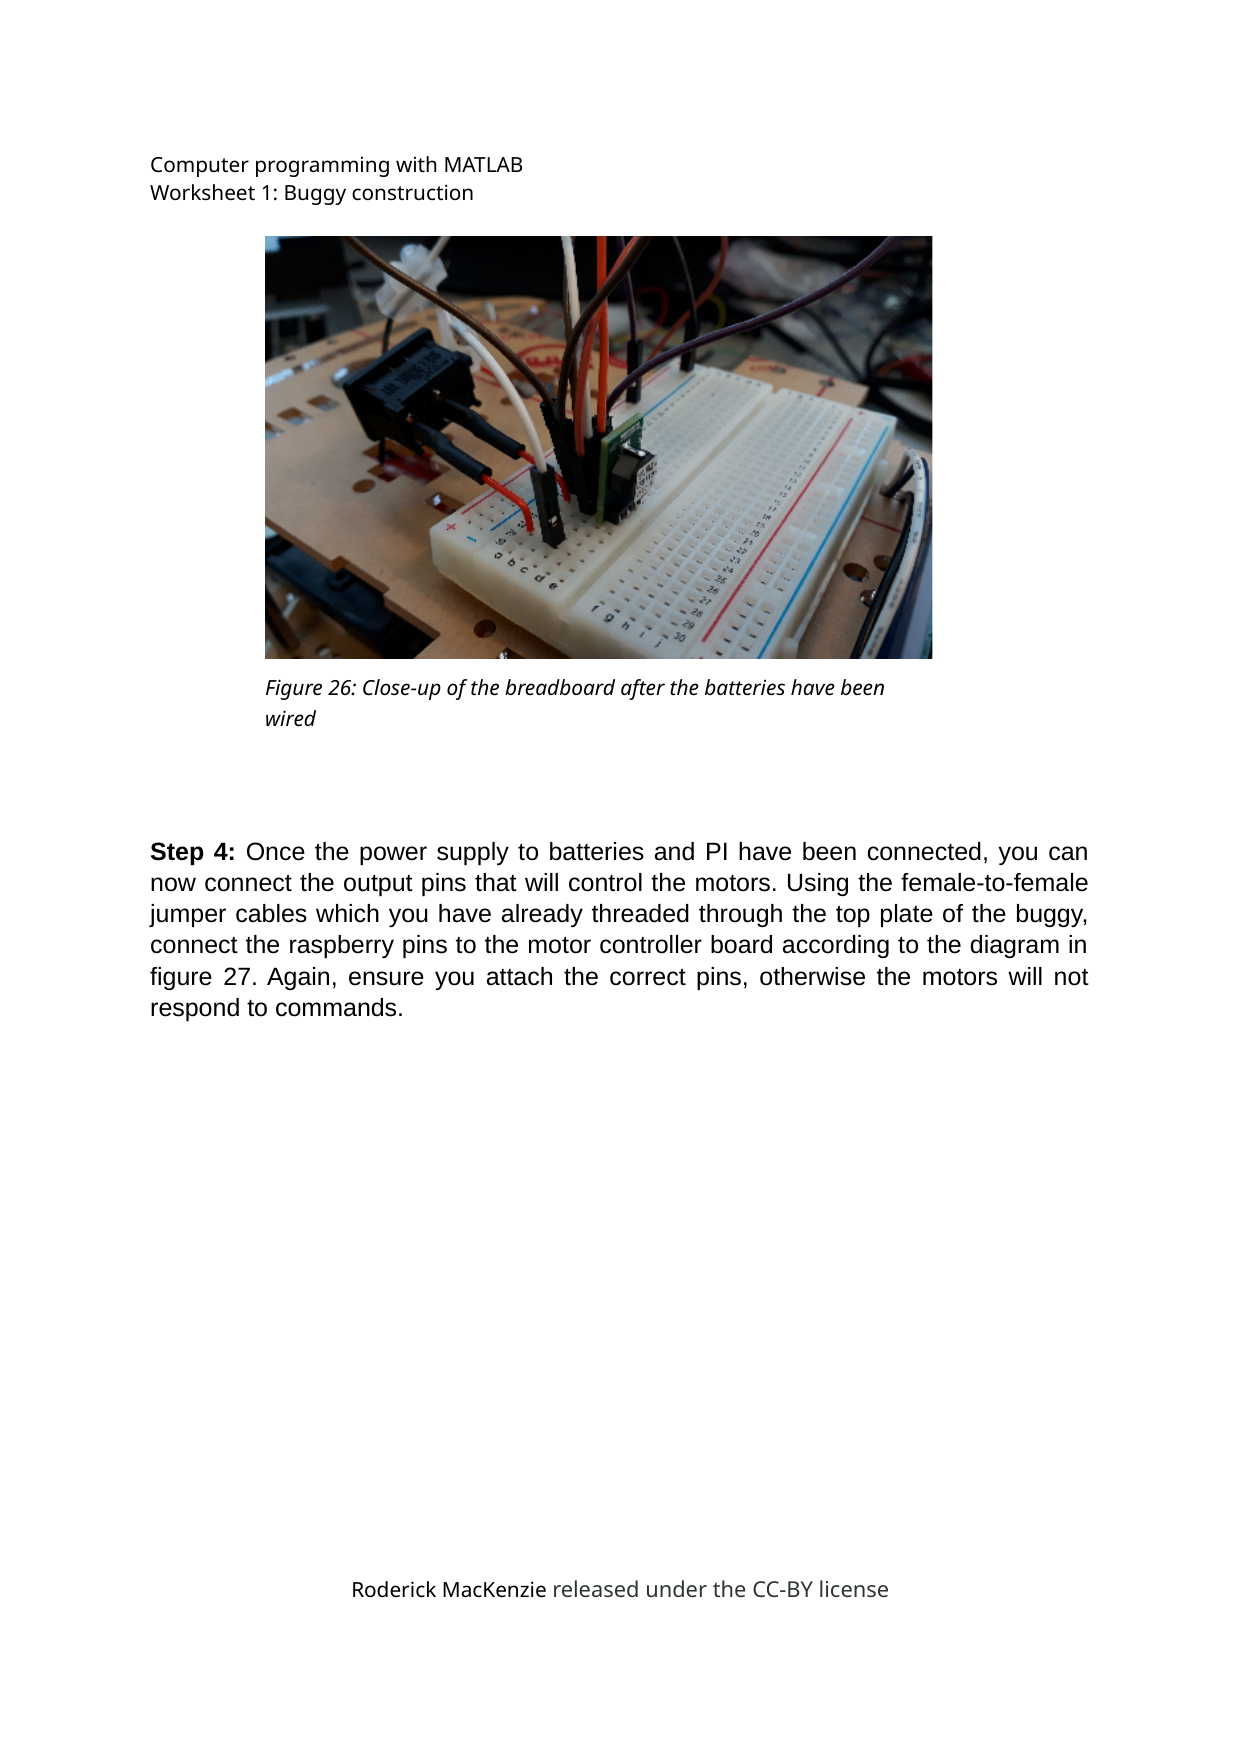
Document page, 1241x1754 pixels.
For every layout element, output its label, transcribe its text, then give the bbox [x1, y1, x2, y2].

text Figure 26: Close-up of the breadboard after the batteries have been wired [265, 659, 932, 732]
picture [265, 236, 933, 659]
text Step 4: Once the power supply to batteries and PI have been connected, you can now connect the output pins that will control the motors. Using the female-to-female jumper cables which you have already threaded through the top plate of the buggy, connect the raspberry pins to the motor controller board according to the diagram in figure 27. Again, ensure you attach the correct pins, otherwise the motors will not respond to commands. [150, 837, 1090, 1021]
